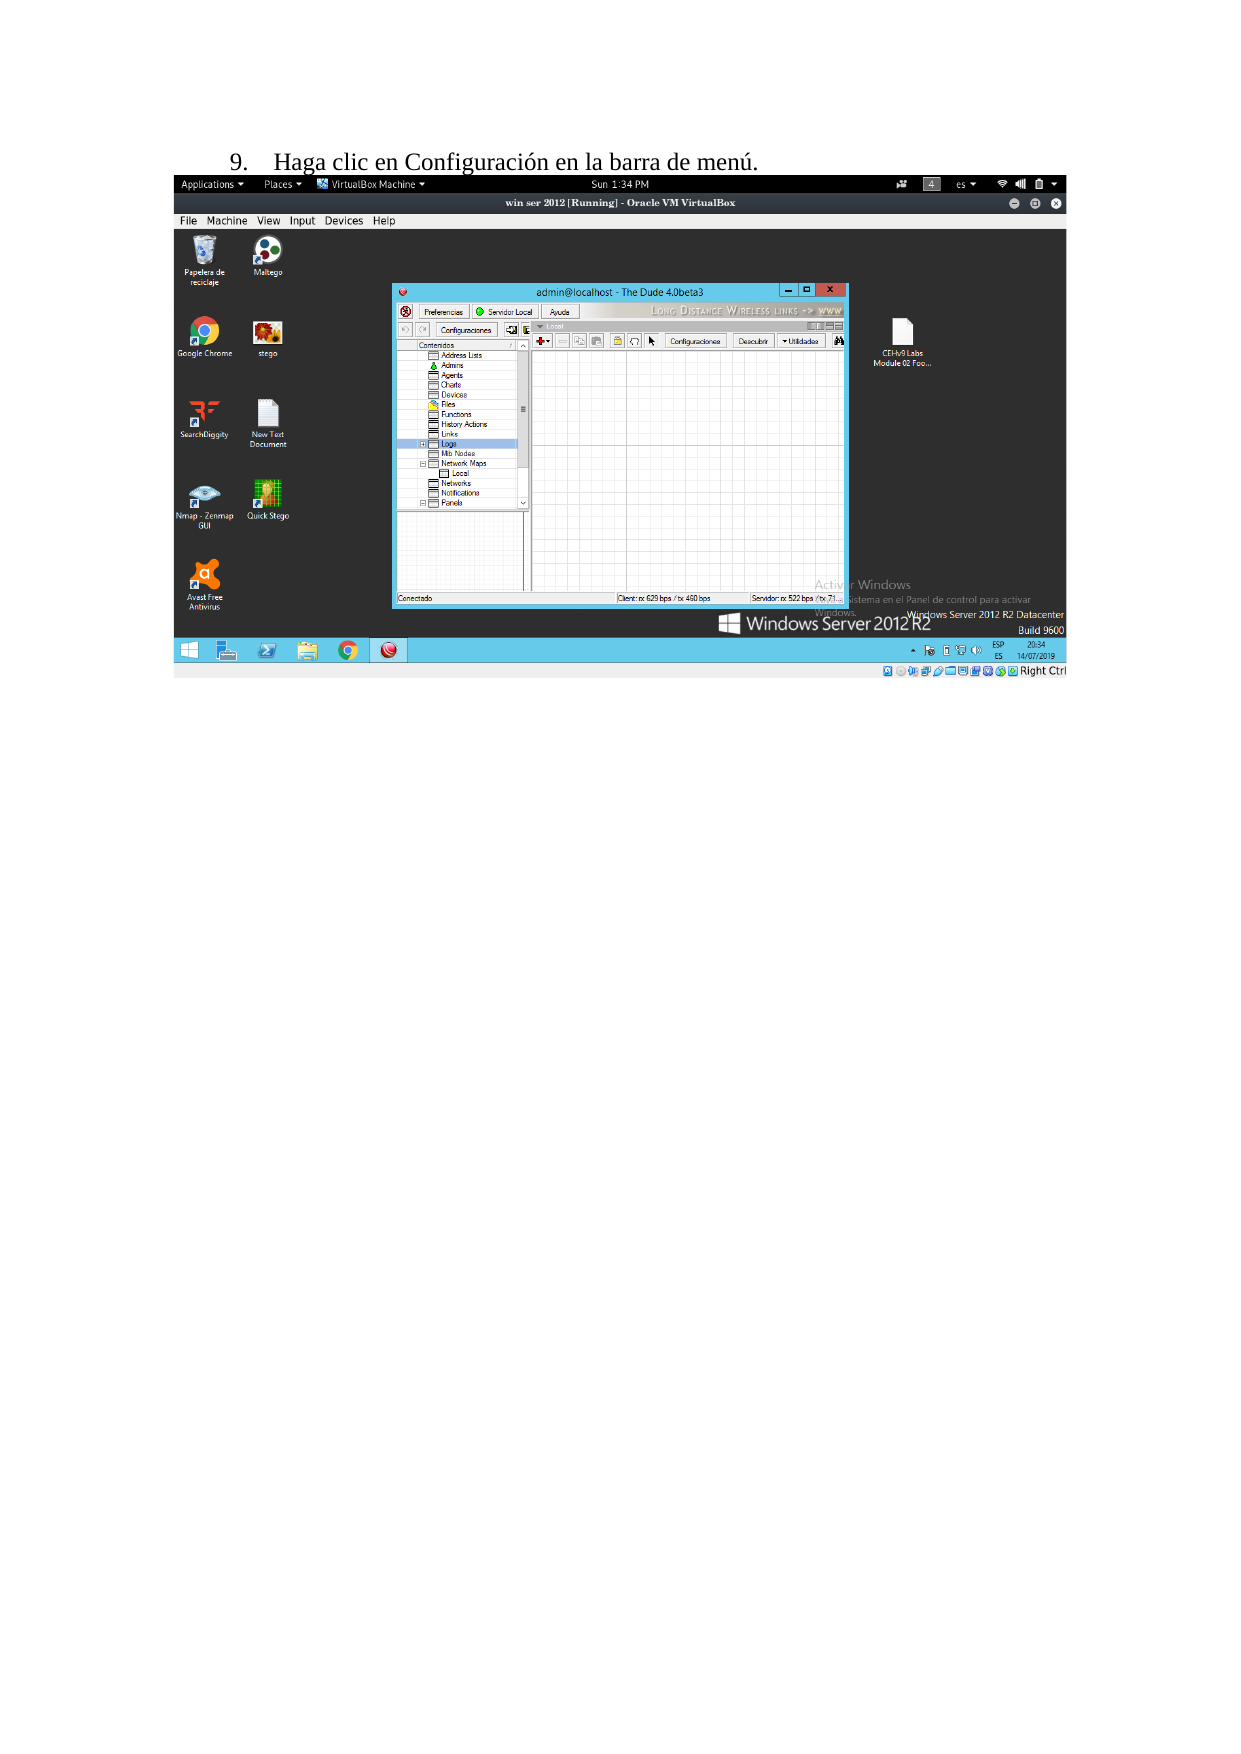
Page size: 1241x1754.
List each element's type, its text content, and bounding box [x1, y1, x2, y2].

list Haga clic en Configuración en la barra de menú. [229, 147, 1122, 176]
picture [173, 175, 1067, 678]
